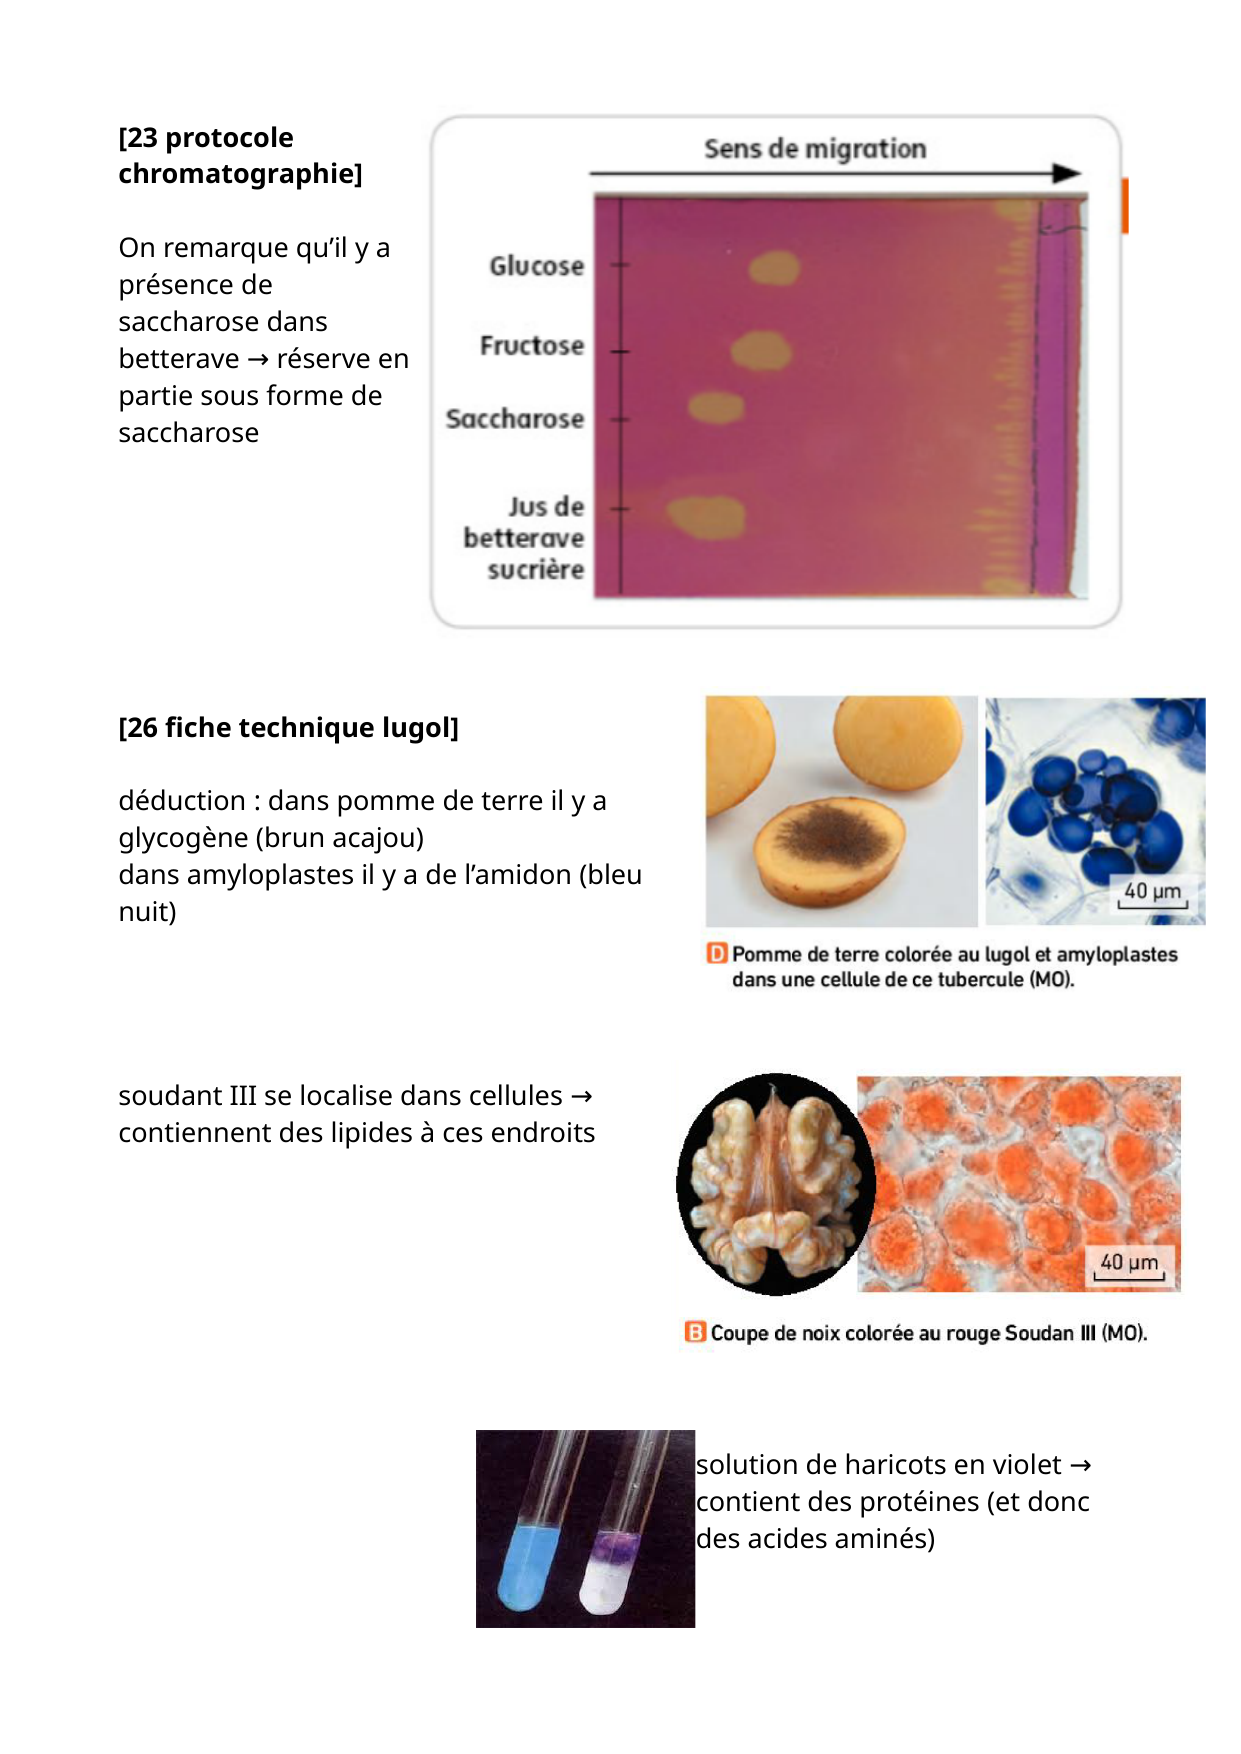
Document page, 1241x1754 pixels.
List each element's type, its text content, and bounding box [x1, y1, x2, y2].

picture [476, 1430, 696, 1628]
list [26 fiche technique lugol] [118, 708, 698, 745]
list [118, 1446, 476, 1556]
list On remarque qu’il y a présence de saccharose dans betterave → réserve en partie sous forme de saccharose [118, 229, 420, 450]
list déduction : dans pomme de terre il y a glycogène (brun acajou) [118, 782, 698, 856]
picture [671, 1060, 1189, 1354]
list [23 protocole chromatographie] [118, 118, 420, 192]
list solution de haricots en violet → contient des protéines (et donc des acides aminés) [696, 1446, 1122, 1556]
list dans amyloplastes il y a de l’amidon (bleu nuit) [118, 856, 698, 929]
picture [420, 103, 1129, 639]
picture [698, 686, 1209, 997]
list soudant III se localise dans cellules → contiennent des lipides à ces endroits [118, 1077, 671, 1151]
